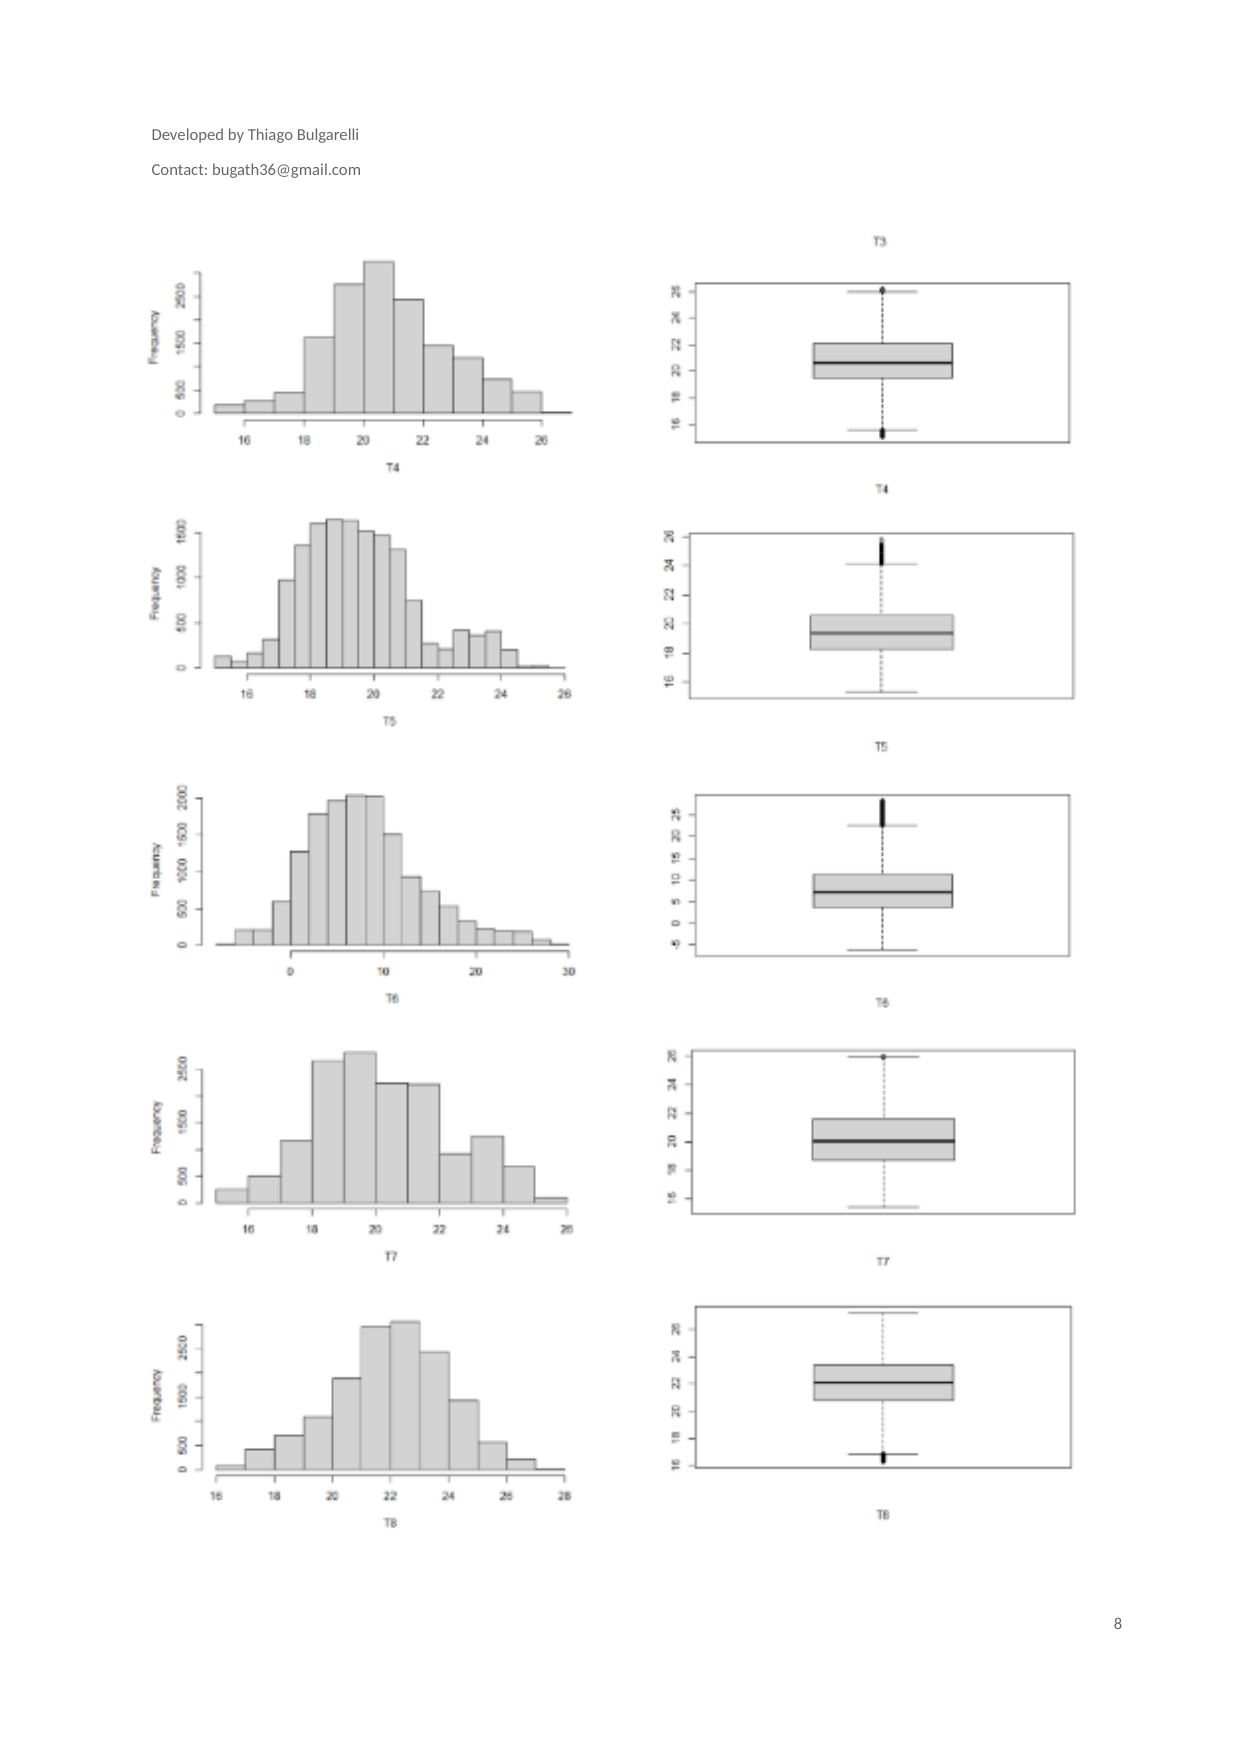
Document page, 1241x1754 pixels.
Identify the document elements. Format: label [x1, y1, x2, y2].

picture [639, 215, 1115, 1532]
picture [126, 220, 622, 1534]
